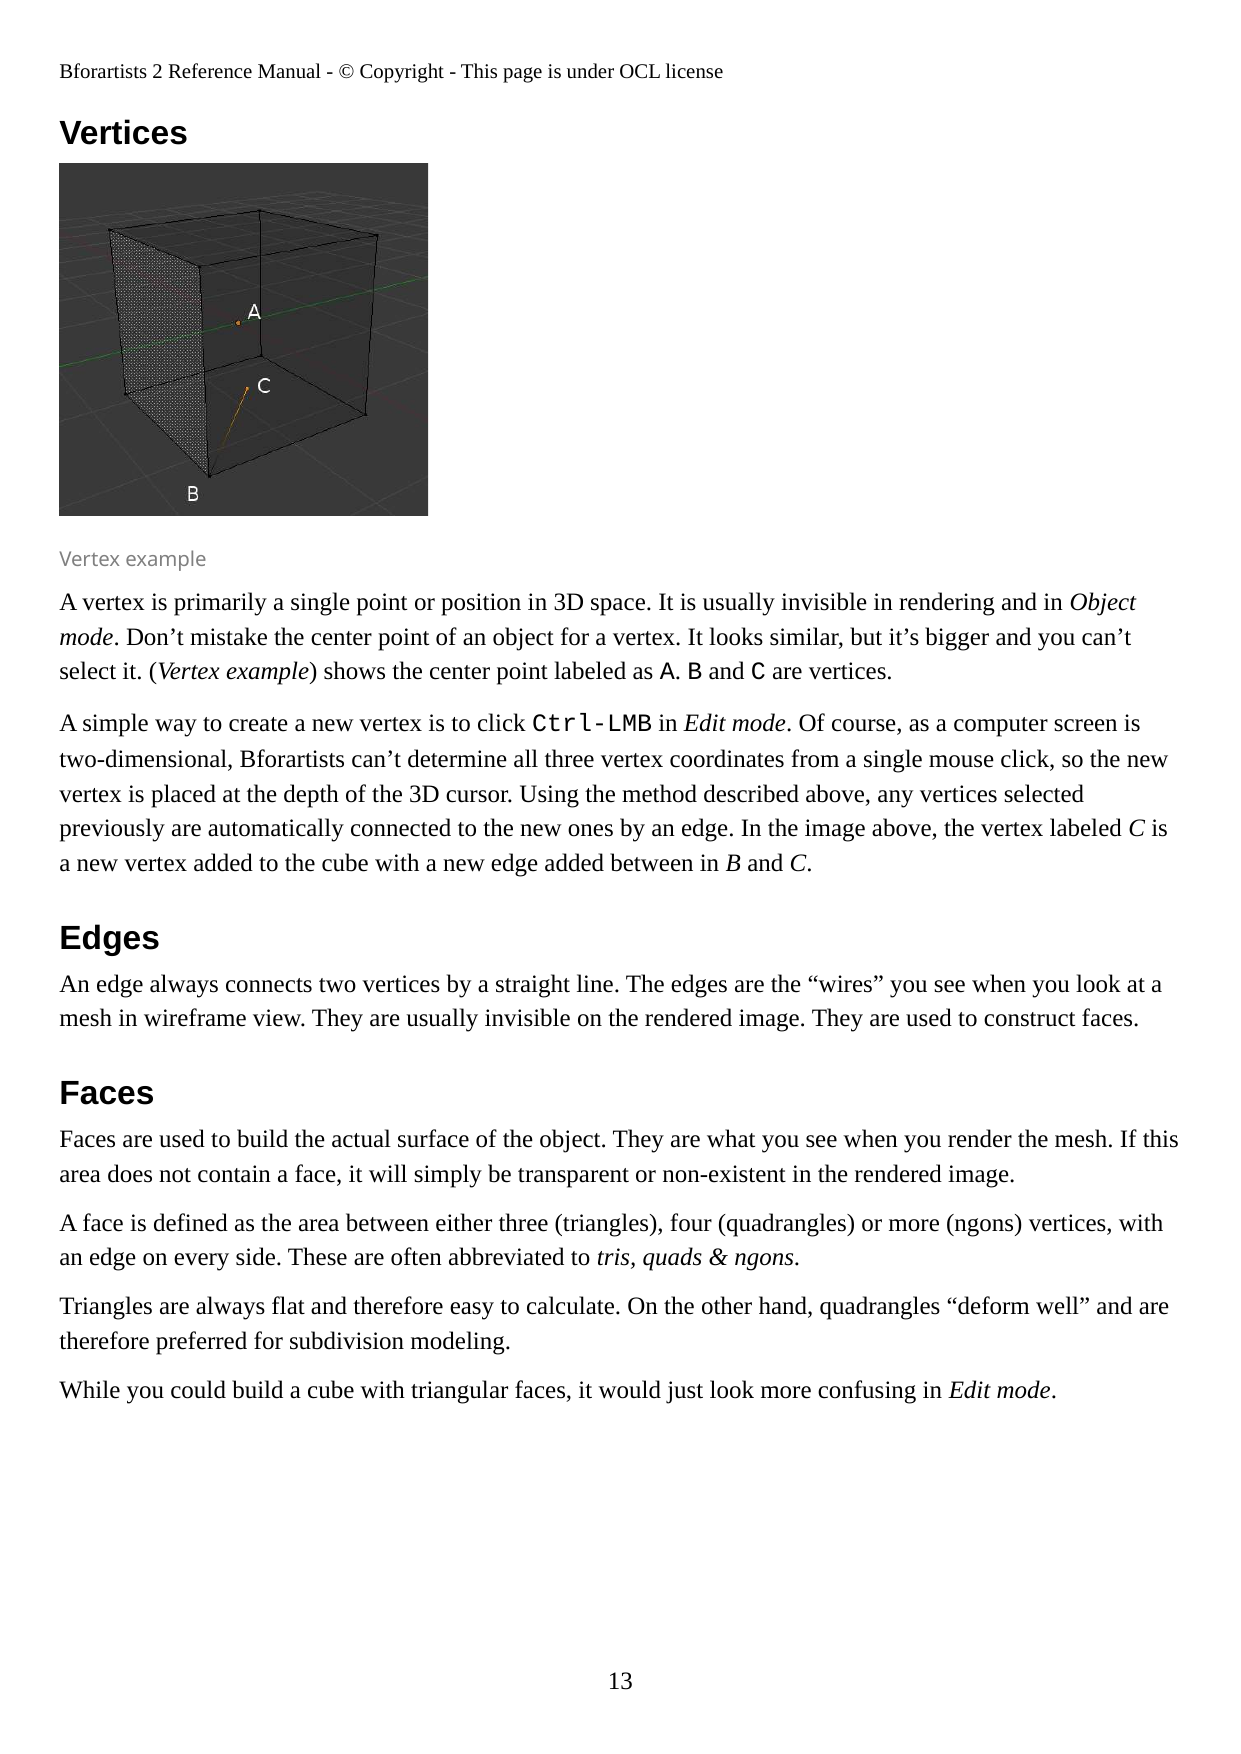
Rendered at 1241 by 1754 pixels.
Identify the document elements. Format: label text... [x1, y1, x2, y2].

text Vertex example [59, 541, 1181, 573]
text A face is defined as the area between either three (triangles), four (quadrangles) or more (ngons) vertices, with an edge on every side. These are often abbreviated to tris, quads & ngons. [59, 1208, 1181, 1271]
subtitle Faces [59, 1073, 1181, 1112]
picture [59, 163, 429, 516]
text While you could build a cube with triangular faces, it would just look more confusing in Edit mode. [59, 1375, 1181, 1404]
text A vertex is primarily a single point or position in 3D space. It is usually invisible in rendering and in Object mode. Don’t mistake the center point of an object for a vertex. It looks similar, but it’s bigger and you can’t select it. (Vertex example) shows the center point labeled as A. B and C are vertices. [59, 587, 1181, 687]
subtitle Vertices [59, 113, 1181, 151]
text Triangles are always flat and therefore easy to calculate. On the other hand, quadrangles “deform well” and are therefore preferred for subdivision modeling. [59, 1291, 1181, 1354]
text A simple way to create a new vertex is to click Ctrl-LMB in Edit mode. Of course, as a computer screen is two-dimensional, Bforartists can’t determine all three vertex coordinates from a single mouse click, so the new vertex is placed at the depth of the 3D cursor. Using the method described above, any vertices selected previously are automatically connected to the new ones by an edge. In the image above, the vertex labeled C is a new vertex added to the cube with a new edge added between in B and C. [59, 708, 1181, 876]
text Faces are used to build the actual surface of the object. They are what you see when you render the mesh. If this area does not contain a face, it will simply be transparent or non-existent in the rendered image. [59, 1124, 1181, 1187]
subtitle Edges [59, 918, 1181, 956]
text An edge always connects two vertices by a straight line. The edges are the “wires” you see when you look at a mesh in wireframe view. They are usually invisible on the rendered image. They are used to construct faces. [59, 969, 1181, 1032]
